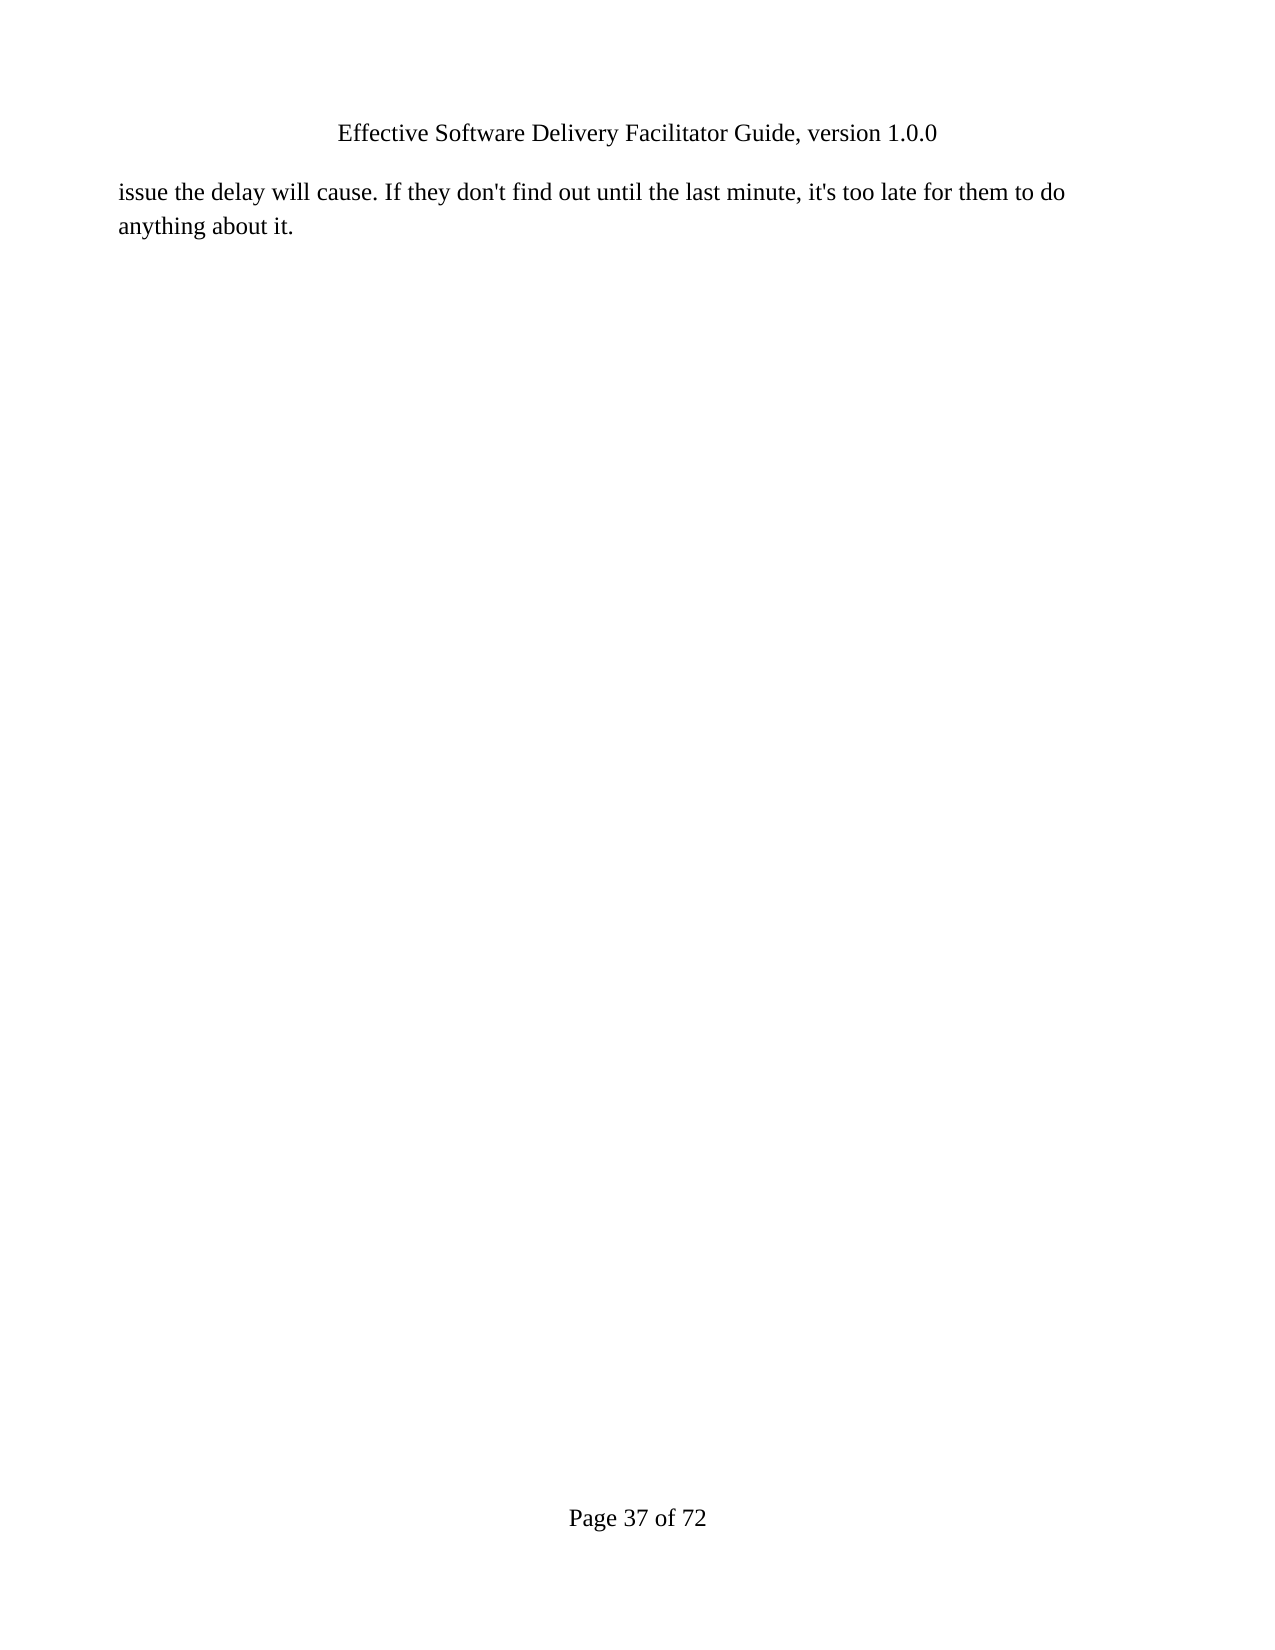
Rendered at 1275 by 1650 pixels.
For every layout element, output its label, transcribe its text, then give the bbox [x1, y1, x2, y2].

text issue the delay will cause. If they don't find out until the last minute, it's too late for them to do anything about it. [118, 177, 1157, 240]
